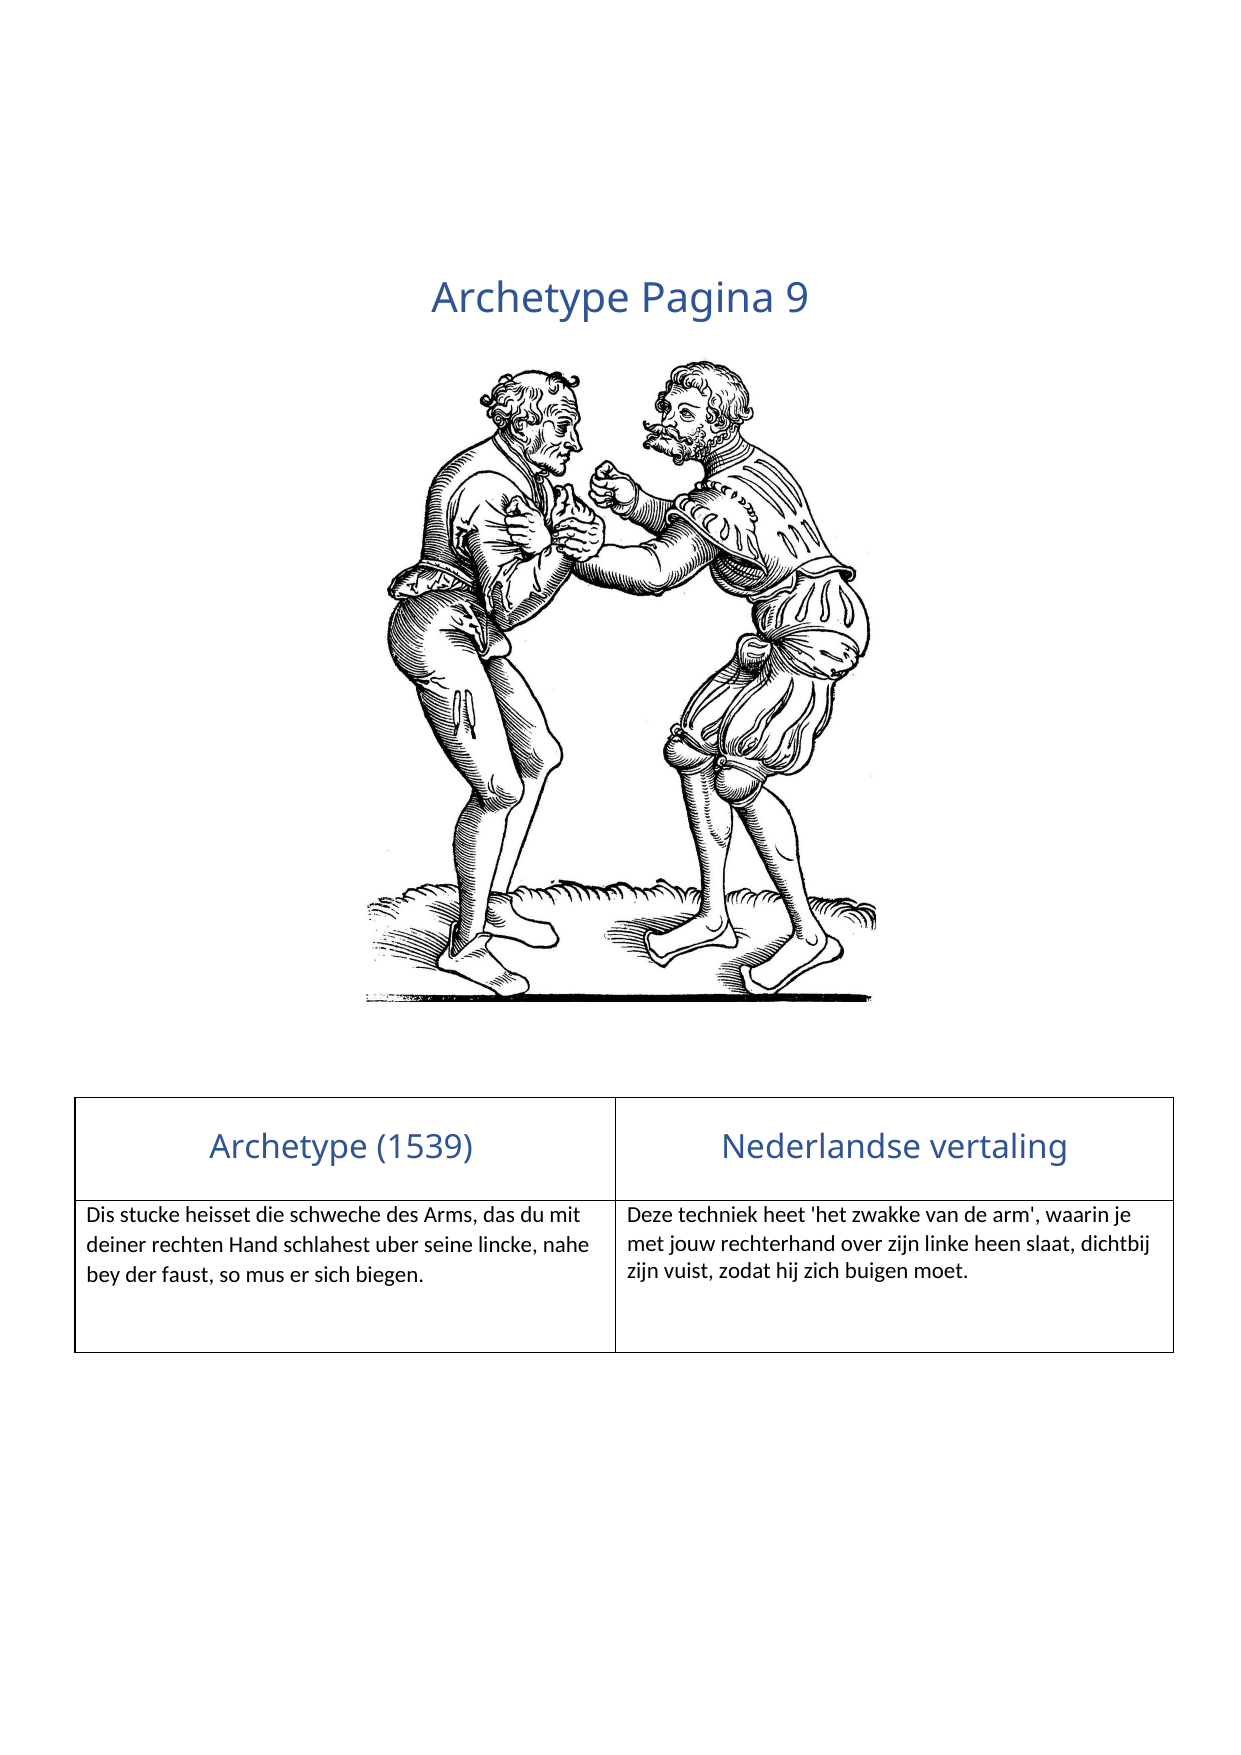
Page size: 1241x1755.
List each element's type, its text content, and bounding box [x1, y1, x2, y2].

table_cell Dis stucke heisset die schweche des Arms, das du mit deiner rechten Hand schlahest uber seine lincke, nahe bey der faust, so mus er sich biegen. [76, 1201, 615, 1352]
table_cell Deze techniek heet 'het zwakke van de arm', waarin je met jouw rechterhand over zijn linke heen slaat, dichtbij zijn vuist, zodat hij zich buigen moet. [616, 1201, 1173, 1352]
table_header Nederlandse vertaling [616, 1098, 1173, 1199]
picture [364, 328, 877, 1002]
table_header Archetype (1539) [76, 1098, 615, 1199]
subtitle Archetype Pagina 9 [75, 268, 1165, 324]
